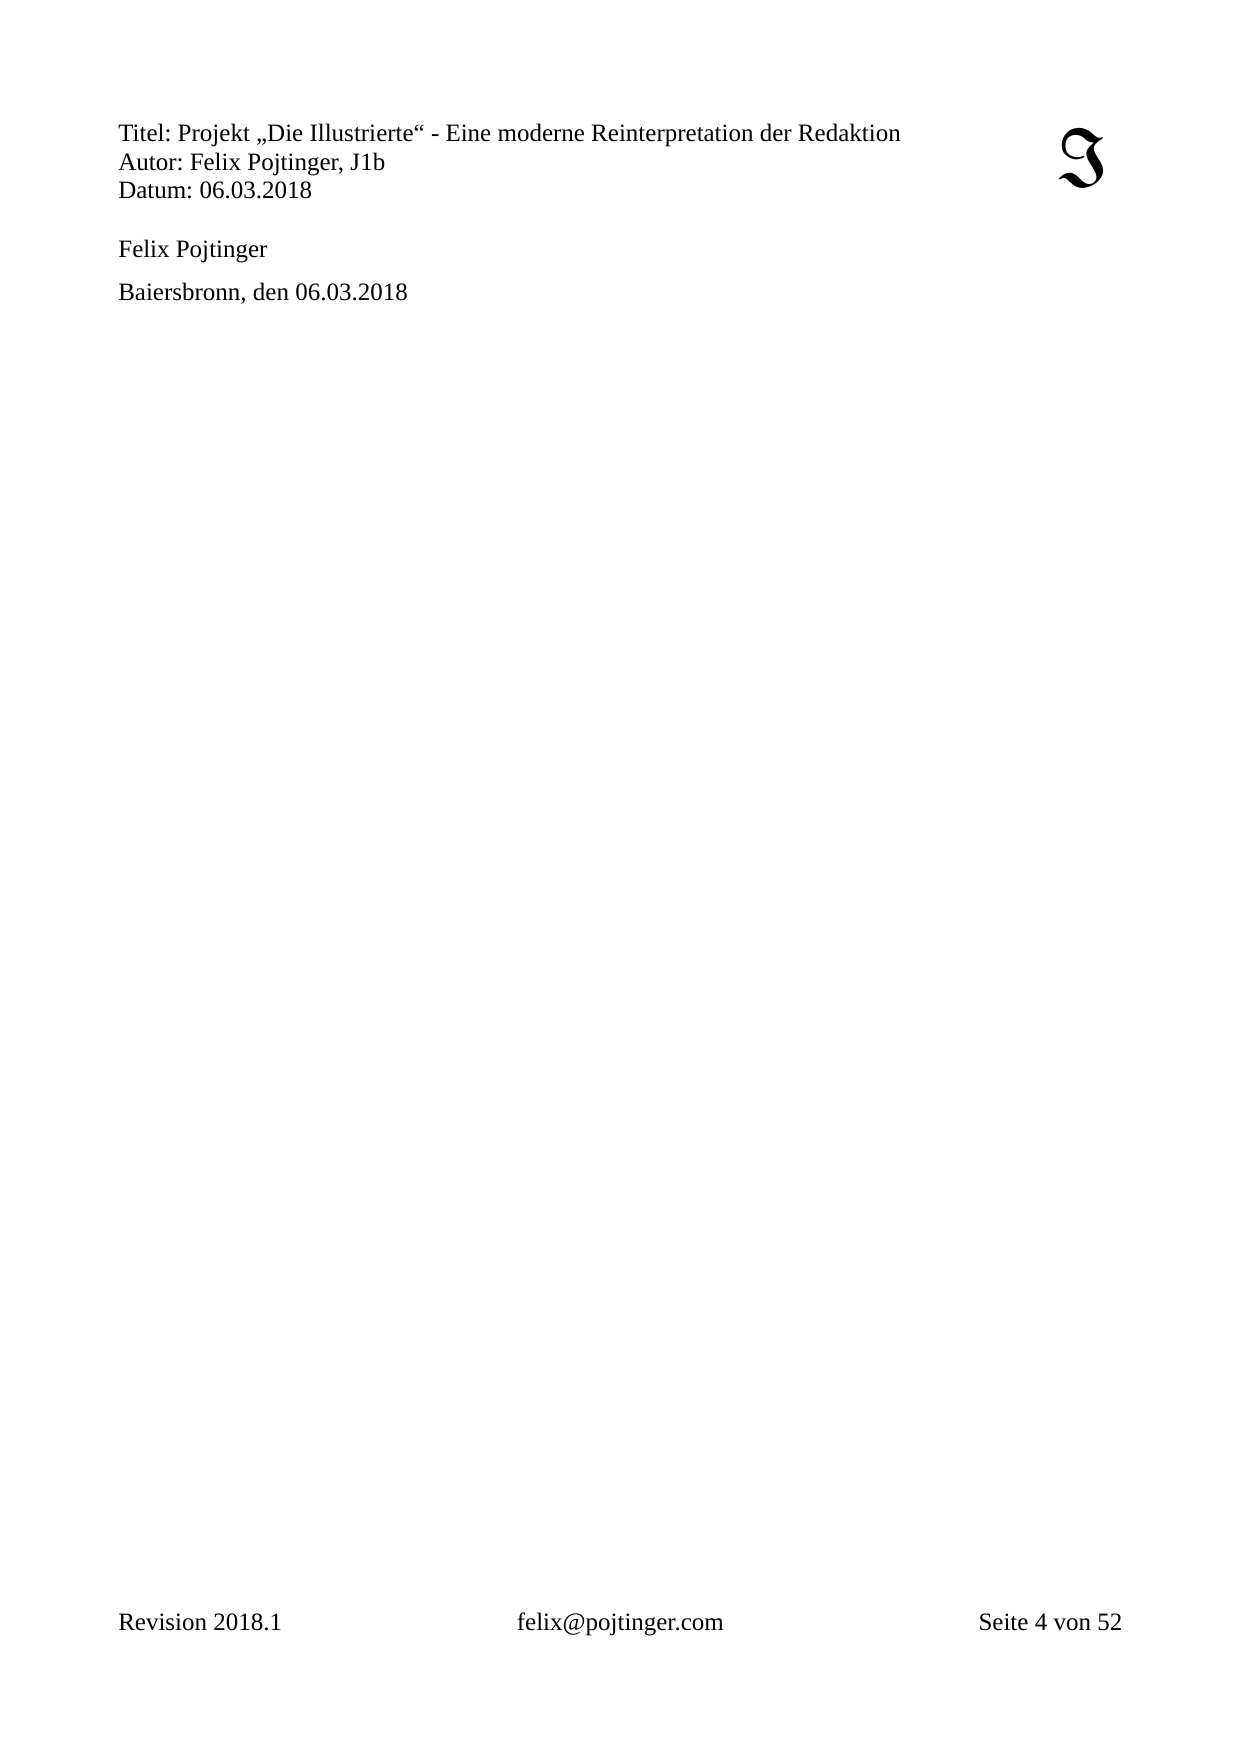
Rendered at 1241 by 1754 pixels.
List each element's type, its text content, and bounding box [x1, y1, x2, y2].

picture [1046, 120, 1120, 194]
text Felix Pojtinger Baiersbronn, den 06.03.2018 [118, 234, 1122, 306]
